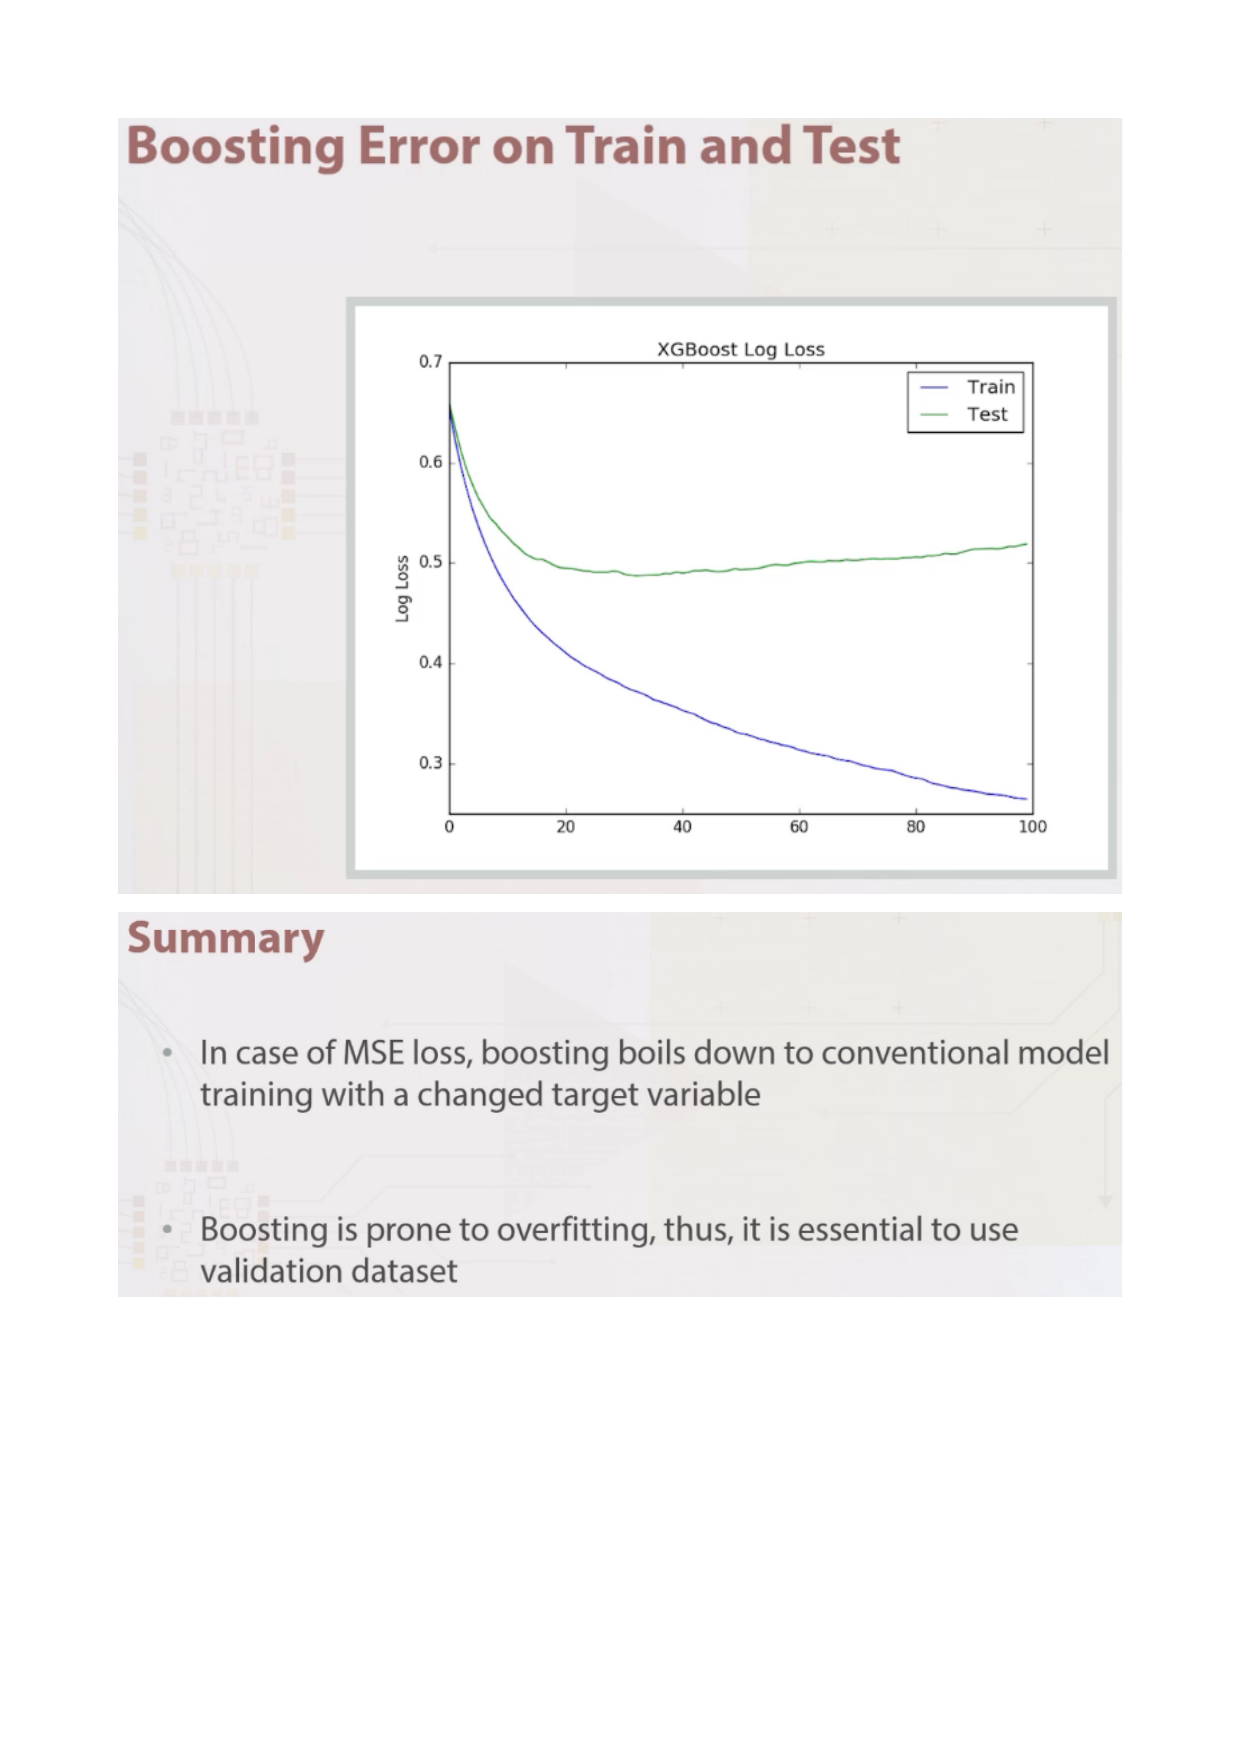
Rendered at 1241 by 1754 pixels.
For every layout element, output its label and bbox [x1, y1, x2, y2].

picture [118, 118, 1123, 894]
picture [118, 912, 1123, 1297]
